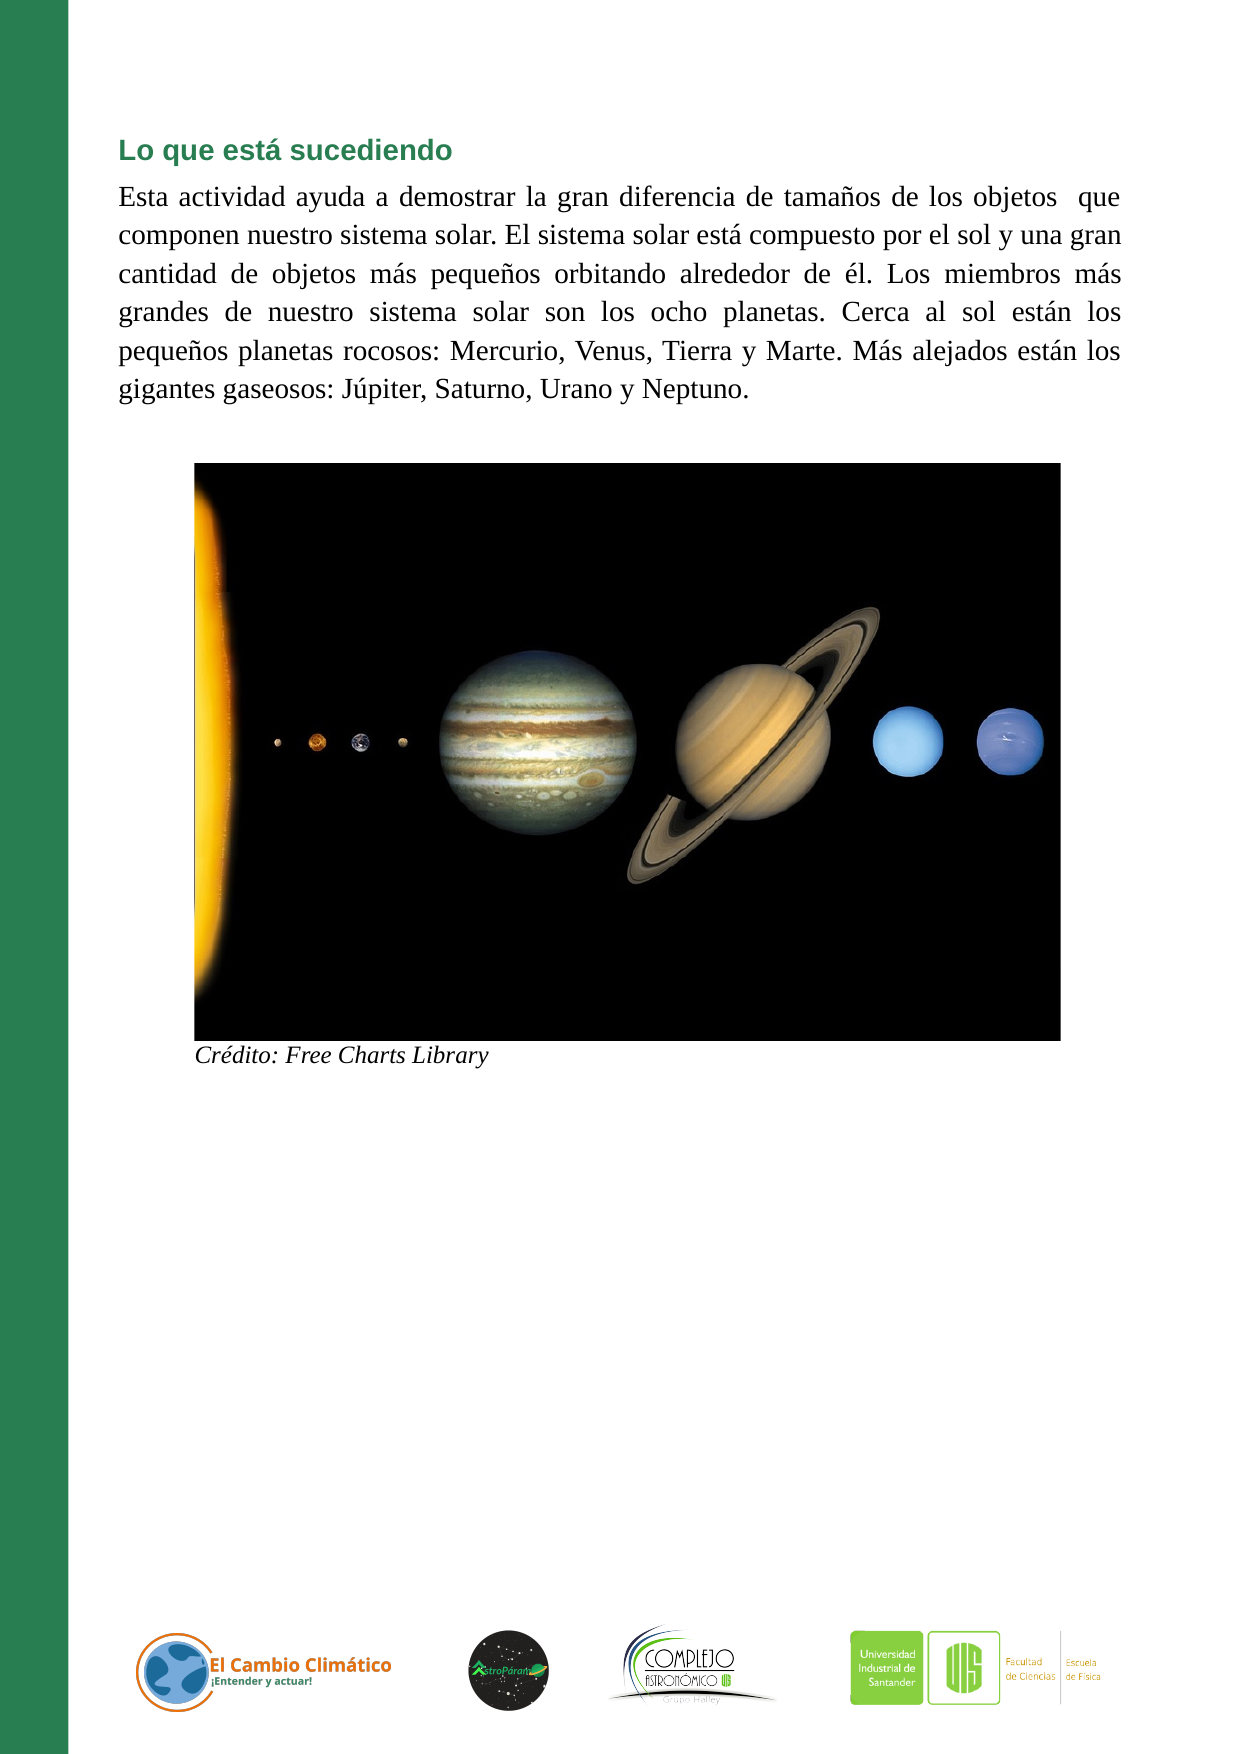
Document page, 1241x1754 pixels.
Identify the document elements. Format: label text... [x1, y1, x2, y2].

subtitle Lo que está sucediendo [118, 133, 1122, 166]
picture [136, 1633, 391, 1712]
picture [467, 1629, 550, 1712]
text Crédito: Free Charts Library [194, 1041, 1061, 1069]
picture [194, 463, 1061, 1041]
text Esta actividad ayuda a demostrar la gran diferencia de tamaños de los objetos que componen nuestro sistema solar. El sistema solar está compuesto por el sol y una gran cantidad de objetos más pequeños orbitando alrededor de él. Los miembros más grandes de nuestro sistema solar son los ocho planetas. Cerca al sol están los pequeños planetas rocosos: Mercurio, Venus, Tierra y Marte. Más alejados están los gigantes gaseosos: Júpiter, Saturno, Urano y Neptuno. [118, 179, 1122, 405]
picture [605, 1623, 780, 1707]
picture [847, 1629, 1106, 1708]
